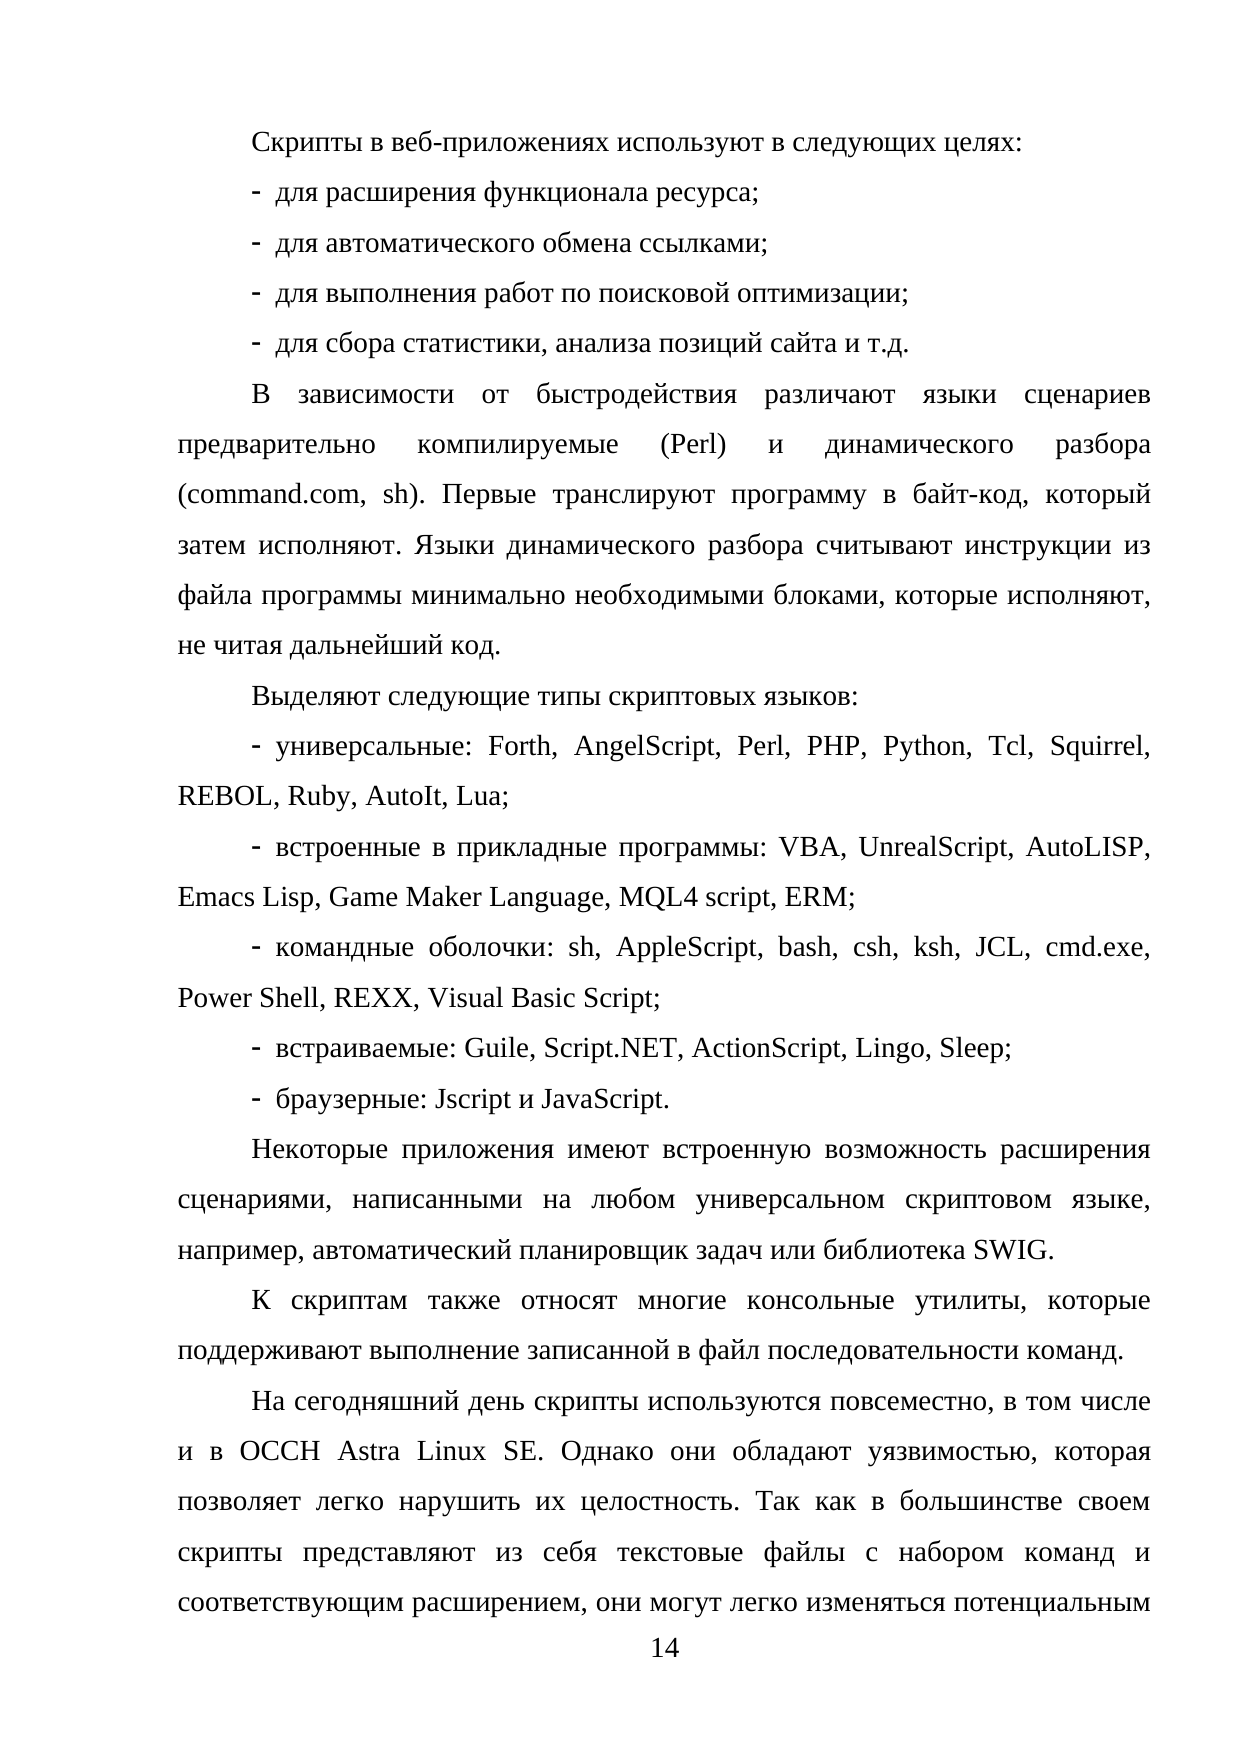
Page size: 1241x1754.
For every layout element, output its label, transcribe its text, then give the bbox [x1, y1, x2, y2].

text Выделяют следующие типы скриптовых языков: [177, 678, 1152, 711]
list встраиваемые: Guile, Script.NET, ActionScript, Lingo, Sleep; [177, 1030, 1152, 1064]
list для выполнения работ по поисковой оптимизации; [177, 275, 1152, 309]
list для расширения функционала ресурса; [177, 174, 1152, 208]
text К скриптам также относят многие консольные утилиты, которые поддерживают выполнение записанной в файл последовательности команд. [177, 1282, 1152, 1366]
text Скрипты в веб-приложениях используют в следующих целях: [177, 124, 1152, 157]
list для автоматического обмена ссылками; [177, 225, 1152, 258]
text В зависимости от быстродействия различают языки сценариев предварительно компилируемые (Perl) и динамического разбора (command.com, sh). Первые транслируют программу в байт-код, который затем исполняют. Языки динамического разбора считывают инструкции из файла программы минимально необходимыми блоками, которые исполняют, не читая дальнейший код. [177, 376, 1152, 661]
list встроенные в прикладные программы: VBA, UnrealScript, AutoLISP, Emacs Lisp, Game Maker Language, MQL4 script, ERM; [177, 829, 1152, 913]
list для сбора статистики, анализа позиций сайта и т.д. [177, 326, 1152, 359]
text На сегодняшний день скрипты используются повсеместно, в том числе и в ОССН Astra Linux SE. Однако они обладают уязвимостью, которая позволяет легко нарушить их целостность. Так как в большинстве своем скрипты представляют из себя текстовые файлы с набором команд и соответствующим расширением, они могут легко изменяться потенциальным [177, 1383, 1152, 1617]
list командные оболочки: sh, AppleScript, bash, csh, ksh, JCL, cmd.exe, Power Shell, REXX, Visual Basic Script; [177, 929, 1152, 1013]
list браузерные: Jscript и JavaScript. [177, 1081, 1152, 1114]
list универсальные: Forth, AngelScript, Perl, PHP, Python, Tcl, Squirrel, REBOL, Ruby, AutoIt, Lua; [177, 728, 1152, 812]
text Некоторые приложения имеют встроенную возможность расширения сценариями, написанными на любом универсальном скриптовом языке, например, автоматический планировщик задач или библиотека SWIG. [177, 1131, 1152, 1265]
